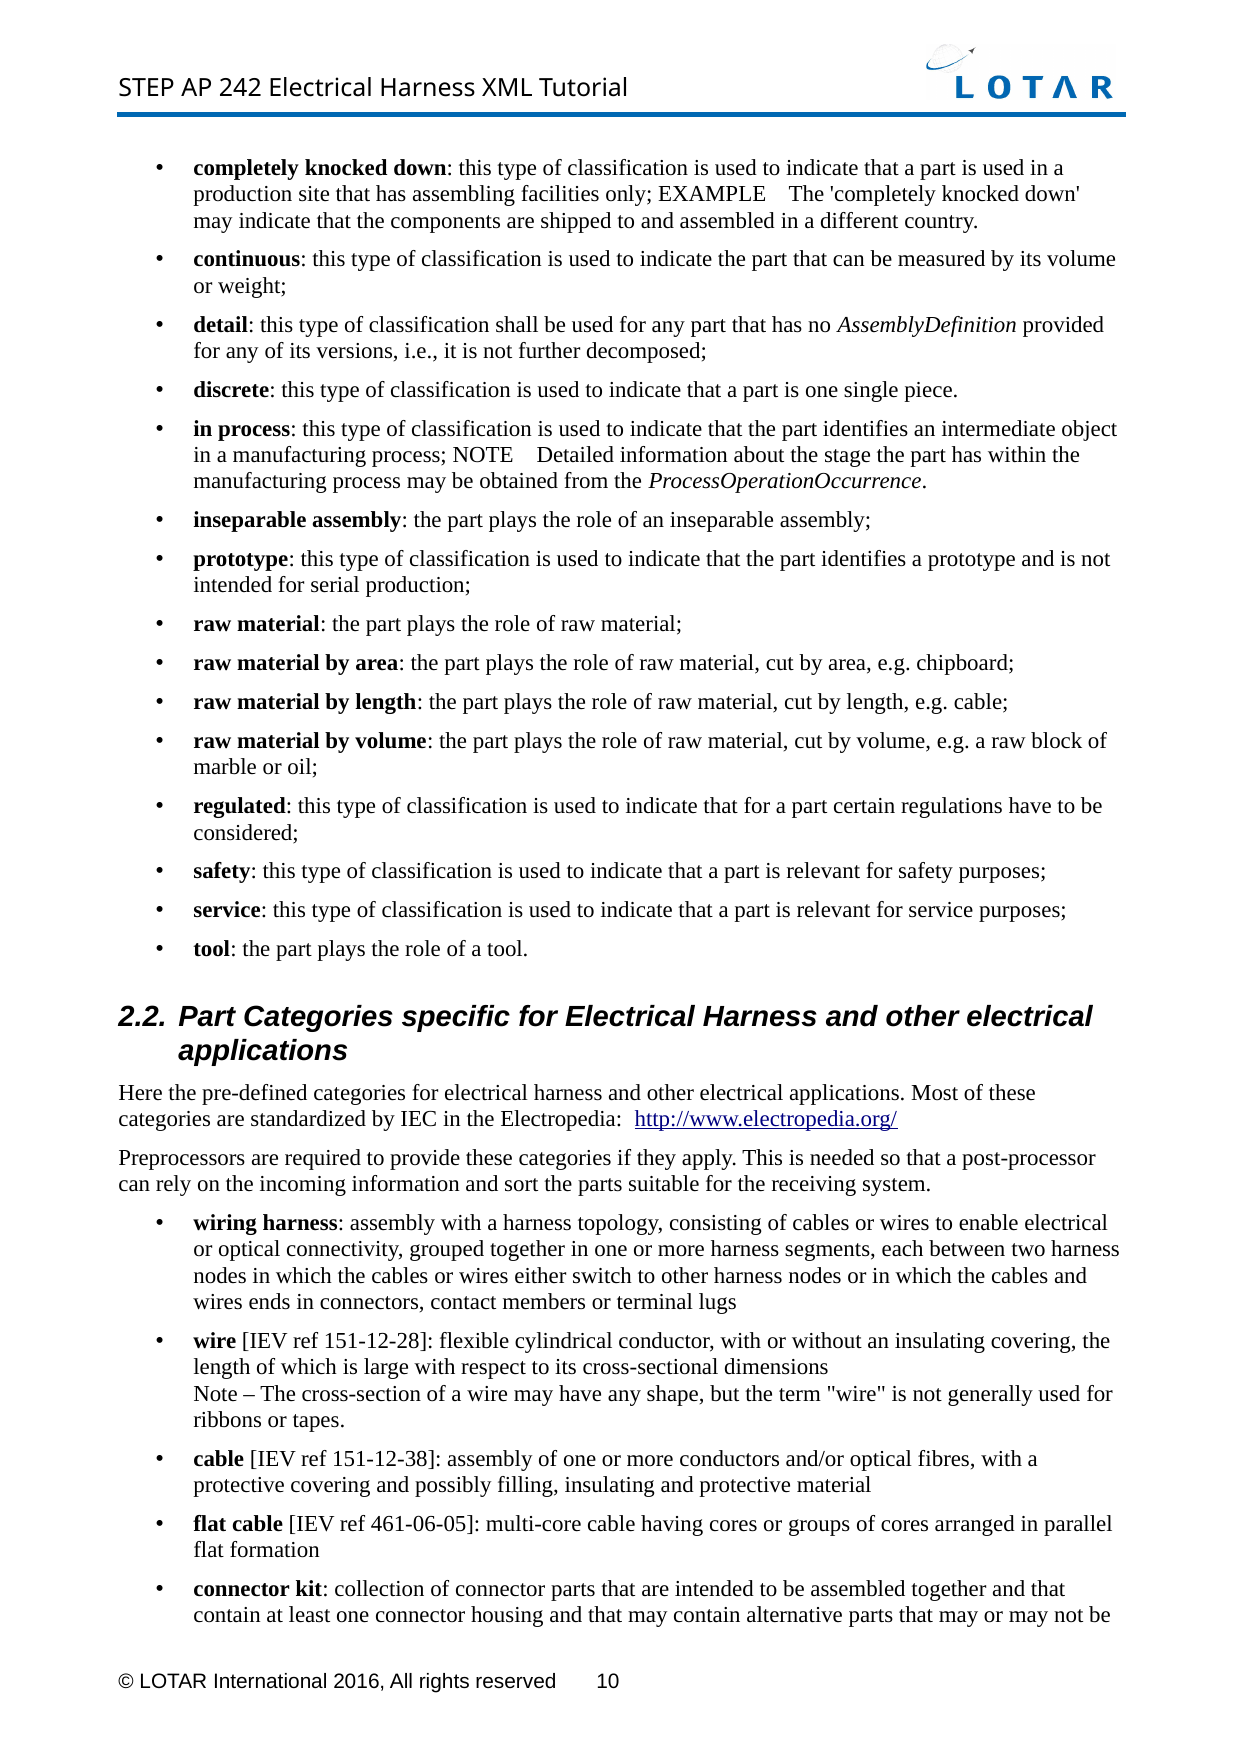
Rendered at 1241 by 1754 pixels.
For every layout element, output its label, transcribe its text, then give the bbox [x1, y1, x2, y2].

list in process: this type of classification is used to indicate that the part identifies an intermediate object in a manufacturing process; NOTE Detailed information about the stage the part has within the manufacturing process may be obtained from the ProcessOperationOccurrence. [156, 415, 1122, 494]
text Preprocessors are required to provide these categories if they apply. This is needed so that a post-processor can rely on the incoming information and sort the parts suitable for the receiving system. [118, 1144, 1122, 1196]
list continuous: this type of classification is used to indicate the part that can be measured by its volume or weight; [156, 246, 1122, 298]
list raw material: the part plays the role of raw material; [156, 610, 1122, 637]
list cable [IEV ref 151-12-38]: assembly of one or more conductors and/or optical fibres, with a protective covering and possibly filling, insulating and protective material [156, 1445, 1122, 1497]
list discrete: this type of classification is used to indicate that a part is one single piece. [156, 376, 1122, 402]
list safety: this type of classification is used to indicate that a part is relevant for safety purposes; [156, 857, 1122, 884]
list connector kit: collection of connector parts that are intended to be assembled together and that contain at least one connector housing and that may contain alternative parts that may or may not be [156, 1575, 1122, 1628]
subtitle Part Categories specific for Electrical Harness and other electrical applications [118, 999, 1122, 1066]
list raw material by area: the part plays the role of raw material, cut by area, e.g. chipboard; [156, 649, 1122, 676]
list raw material by volume: the part plays the role of raw material, cut by volume, e.g. a raw block of marble or oil; [156, 727, 1122, 780]
list flat cable [IEV ref 461-06-05]: multi-core cable having cores or groups of cores arranged in parallel flat formation [156, 1510, 1122, 1563]
list wiring harness: assembly with a harness topology, consisting of cables or wires to enable electrical or optical connectivity, grouped together in one or more harness segments, each between two harness nodes in which the cables or wires either switch to other harness nodes or in which the cables and wires ends in connectors, contact members or terminal lugs [156, 1209, 1122, 1314]
list service: this type of classification is used to indicate that a part is relevant for service purposes; [156, 896, 1122, 923]
list completely knocked down: this type of classification is used to indicate that a part is used in a production site that has assembling facilities only; EXAMPLE The 'completely knocked down' may indicate that the components are shipped to and assembled in a different country. [156, 154, 1122, 233]
list raw material by length: the part plays the role of raw material, cut by length, e.g. cable; [156, 688, 1122, 714]
list tool: the part plays the role of a tool. [156, 935, 1122, 961]
text Here the pre-defined categories for electrical harness and other electrical applications. Most of these categories are standardized by IEC in the Electropedia: http://www.electropedia.org/ [118, 1078, 1122, 1131]
list wire [IEV ref 151-12-28]: flexible cylindrical conductor, with or without an insulating covering, the length of which is large with respect to its cross-sectional dimensions Note – The cross-section of a wire may have any shape, but the term "wire" is not generally used for ribbons or tapes. [156, 1327, 1122, 1432]
list detail: this type of classification shall be used for any part that has no AssemblyDefinition provided for any of its versions, i.e., it is not further decomposed; [156, 311, 1122, 363]
list regulated: this type of classification is used to indicate that for a part certain regulations have to be considered; [156, 792, 1122, 845]
list inseparable assembly: the part plays the role of an inseparable assembly; [156, 506, 1122, 533]
list prototype: this type of classification is used to indicate that the part identifies a prototype and is not intended for serial production; [156, 545, 1122, 598]
